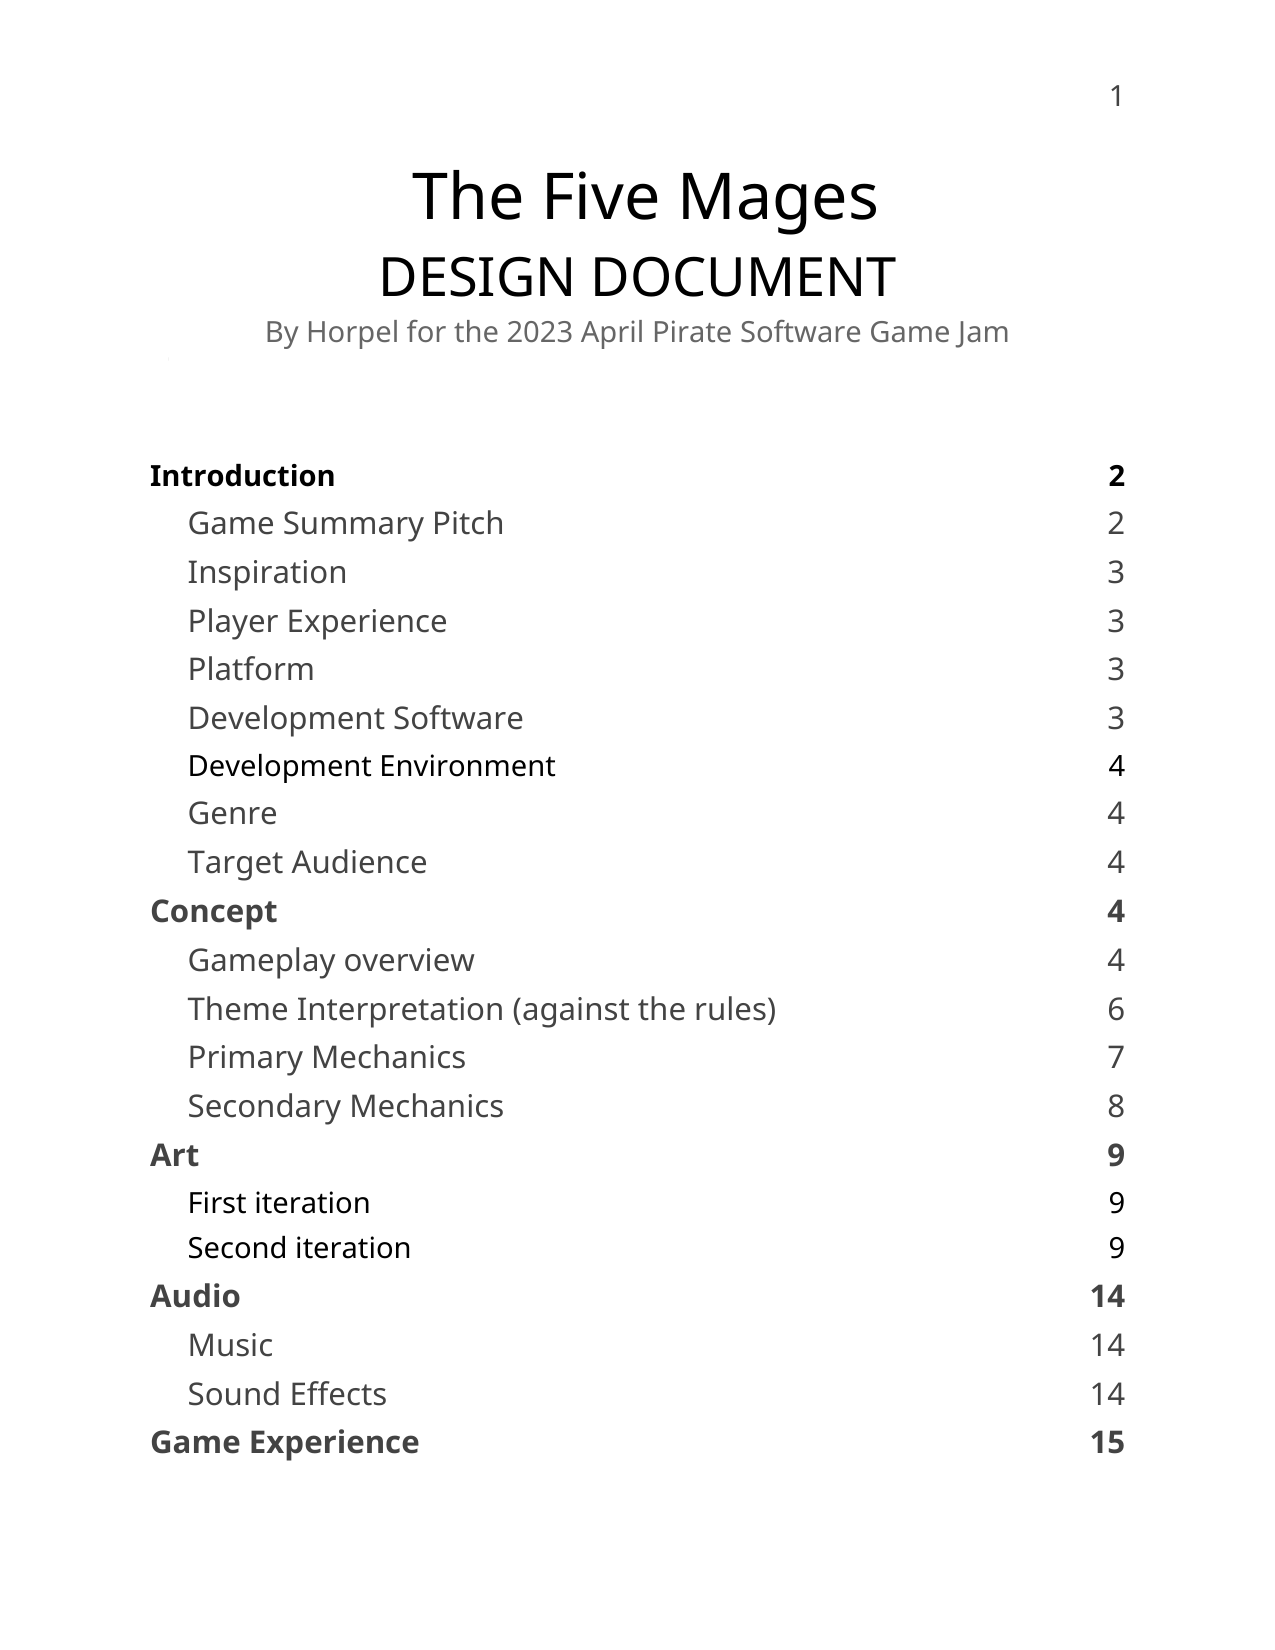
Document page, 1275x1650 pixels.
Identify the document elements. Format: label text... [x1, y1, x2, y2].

text Game Summary Pitch 2 [187, 501, 1125, 543]
text Secondary Mechanics 8 [187, 1084, 1125, 1127]
text Art 9 [150, 1133, 1125, 1176]
text Introduction 2 [150, 455, 1125, 494]
text Gameplay overview 4 [187, 938, 1125, 980]
text Sound Effects 14 [187, 1371, 1125, 1414]
text Audio 14 [150, 1274, 1125, 1316]
text Inspiration 3 [187, 550, 1125, 592]
title The Five Mages [150, 150, 1125, 238]
text Concept 4 [150, 889, 1125, 931]
text Second iteration 9 [187, 1228, 1125, 1267]
text Target Audience 4 [187, 840, 1125, 882]
text First iteration 9 [187, 1182, 1125, 1222]
text Game Experience 15 [150, 1420, 1125, 1463]
text By Horpel for the 2023 April Pirate Software Game Jam [150, 312, 1125, 351]
text Genre 4 [187, 791, 1125, 834]
text Development Software 3 [187, 696, 1125, 739]
text Platform 3 [187, 647, 1125, 690]
text Player Experience 3 [187, 598, 1125, 641]
title DESIGN DOCUMENT [150, 238, 1125, 312]
text Theme Interpretation (against the rules) 6 [187, 986, 1125, 1029]
text Music 14 [187, 1323, 1125, 1365]
text Primary Mechanics 7 [187, 1035, 1125, 1078]
text Development Environment 4 [187, 745, 1125, 785]
